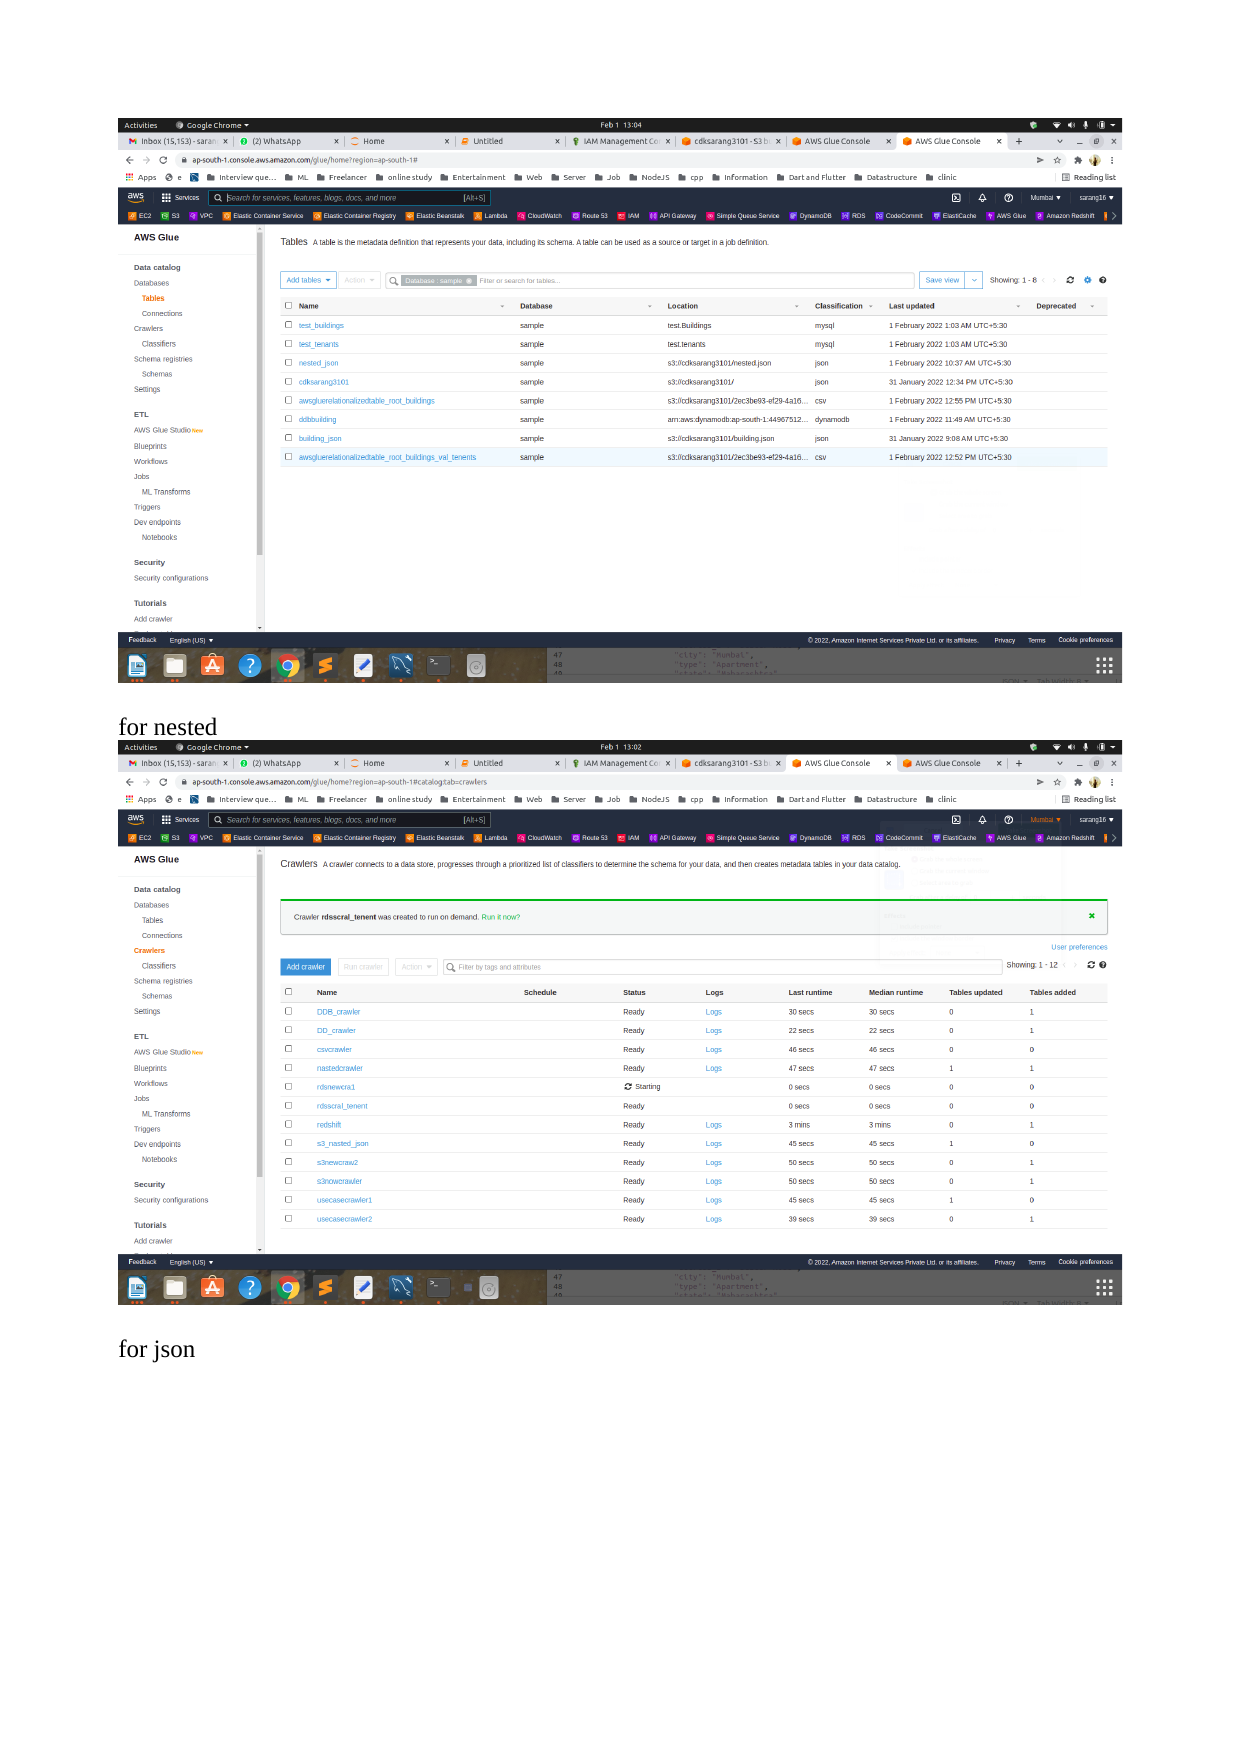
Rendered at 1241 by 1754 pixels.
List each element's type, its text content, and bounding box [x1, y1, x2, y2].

picture [118, 118, 1123, 683]
text for json [118, 1334, 1122, 1362]
picture [118, 740, 1123, 1305]
text for nested [118, 712, 1122, 740]
